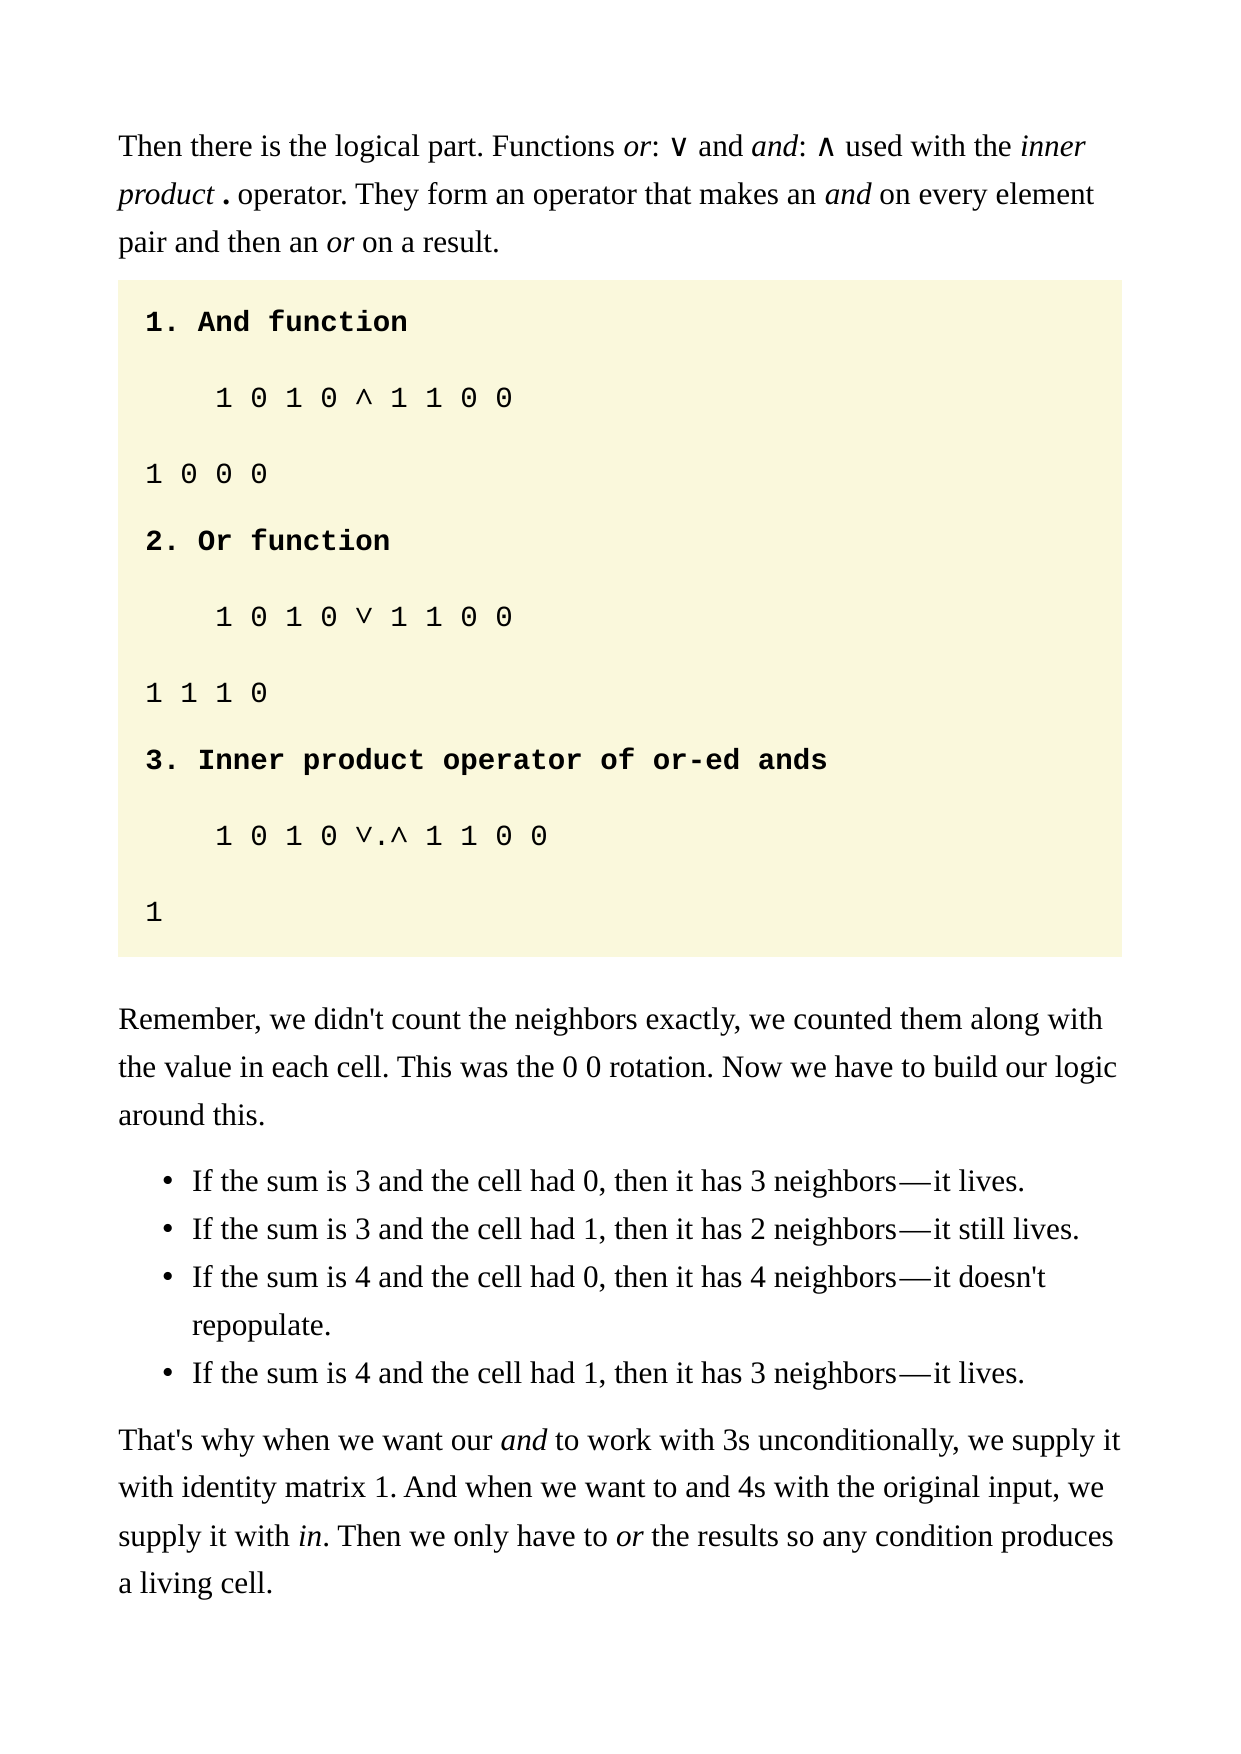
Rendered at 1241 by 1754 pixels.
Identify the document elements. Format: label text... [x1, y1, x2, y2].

text Remember, we didn't count the neighbors exactly, we counted them along with the value in each cell. This was the 0 0 rotation. Now we have to build our logic around this. [118, 991, 1122, 1135]
list If the sum is 4 and the cell had 1, then it has 3 neighbors — it lives. [162, 1346, 1122, 1393]
text 1 0 1 0 ∧ 1 1 0 0 [118, 356, 1122, 394]
text 1 0 0 0 [118, 432, 1122, 492]
list If the sum is 4 and the cell had 0, then it has 4 neighbors — it doesn't repopulate. [162, 1249, 1122, 1346]
text 1. And function [118, 280, 1122, 318]
list If the sum is 3 and the cell had 1, then it has 2 neighbors — it still lives. [162, 1201, 1122, 1249]
text 1 [118, 870, 1122, 957]
text 1 1 1 0 [118, 651, 1122, 711]
text 1 0 1 0 ∨.∧ 1 1 0 0 [118, 794, 1122, 832]
text 2. Or function [118, 499, 1122, 537]
text Then there is the logical part. Functions or: ∨ and and: ∧ used with the inner product . operator. They form an operator that makes an and on every element pair and then an or on a result. [118, 118, 1122, 262]
text 1 0 1 0 ∨ 1 1 0 0 [118, 575, 1122, 613]
list If the sum is 3 and the cell had 0, then it has 3 neighbors — it lives. [162, 1153, 1122, 1201]
text 3. Inner product operator of or-ed ands [118, 718, 1122, 756]
text That's why when we want our and to work with 3s unconditionally, we supply it with identity matrix 1. And when we want to and 4s with the original input, we supply it with in. Then we only have to or the results so any condition produces a living cell. [118, 1412, 1122, 1604]
